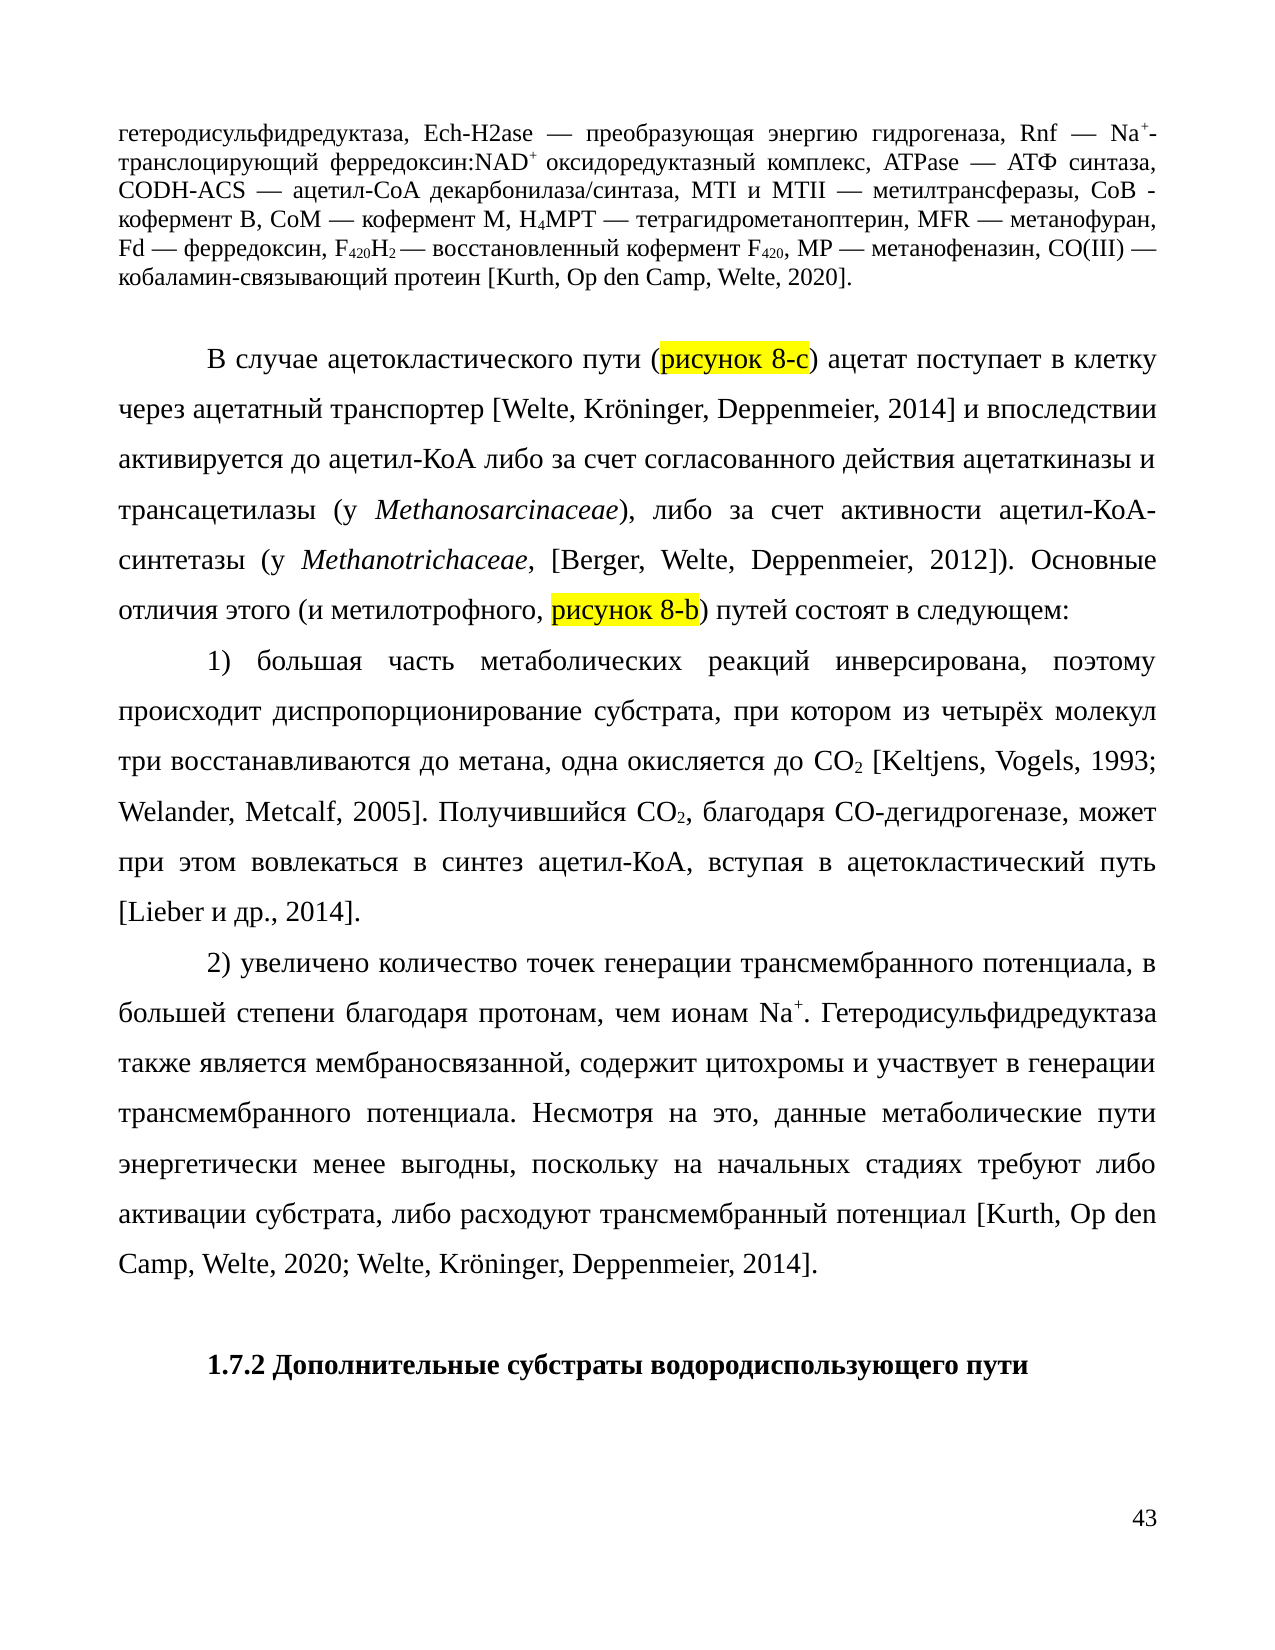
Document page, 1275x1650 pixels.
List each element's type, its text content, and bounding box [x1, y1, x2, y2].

text В случае ацетокластического пути (рисунок 8-с) ацетат поступает в клетку через ацетатный транспортер [Welte, Kröninger, Deppenmeier, 2014]⁠ и впоследствии активируется до ацетил-КоА либо за счет согласованного действия ацетаткиназы и трансацетилазы (у Methanosarcinaceae), либо за счет активности ацетил-КоА-синтетазы (у Methanotrichaceae, [Berger, Welte, Deppenmeier, 2012]⁠). Основные отличия этого (и метилотрофного, рисунок 8-b) путей состоят в следующем: [118, 341, 1157, 626]
subtitle 1.7.2 Дополнительные субстраты водородиспользующего пути [118, 1347, 1157, 1381]
text 2) увеличено количество точек генерации трансмембранного потенциала, в большей степени благодаря протонам, чем ионам Na+. Гетеродисульфидредуктаза также является мембраносвязанной, содержит цитохромы и участвует в генерации трансмембранного потенциала. Несмотря на это, данные метаболические пути энергетически менее выгодны, поскольку на начальных стадиях требуют либо активации субстрата, либо расходуют трансмембранный потенциал [Kurth, Op den Camp, Welte, 2020; Welte, Kröninger, Deppenmeier, 2014]⁠. [118, 945, 1157, 1280]
text 1) большая часть метаболических реакций инверсирована, поэтому происходит диспропорционирование субстрата, при котором из четырёх молекул три восстанавливаются до метана, одна окисляется до CO2 [Keltjens, Vogels, 1993; Welander, Metcalf, 2005]⁠. Получившийся CO2, благодаря СО-дегидрогеназе, может при этом вовлекаться в синтез ацетил-КоА, вступая в ацетокластический путь [Lieber и др., 2014]⁠. [118, 643, 1157, 928]
text гетеродисульфидредуктаза, Ech-H2ase — преобразующая энергию гидрогеназа, Rnf — Na+-транслоцирующий ферредоксин:NAD+ оксидоредуктазный комплекс, ATPase — АТФ синтаза, CODH-ACS — ацетил-CoA декарбонилаза/синтаза, MTI и MTII — метилтрансферазы, CoB - кофермент B, CoM — кофермент M, H4MPT — тетрагидрометаноптерин, MFR — метанофуран, Fd — ферредоксин, F420H2 — восстановленный кофермент F420, MP — метанофеназин, CO(III) — кобаламин-связывающий протеин [Kurth, Op den Camp, Welte, 2020]⁠.⁠ [118, 118, 1157, 291]
